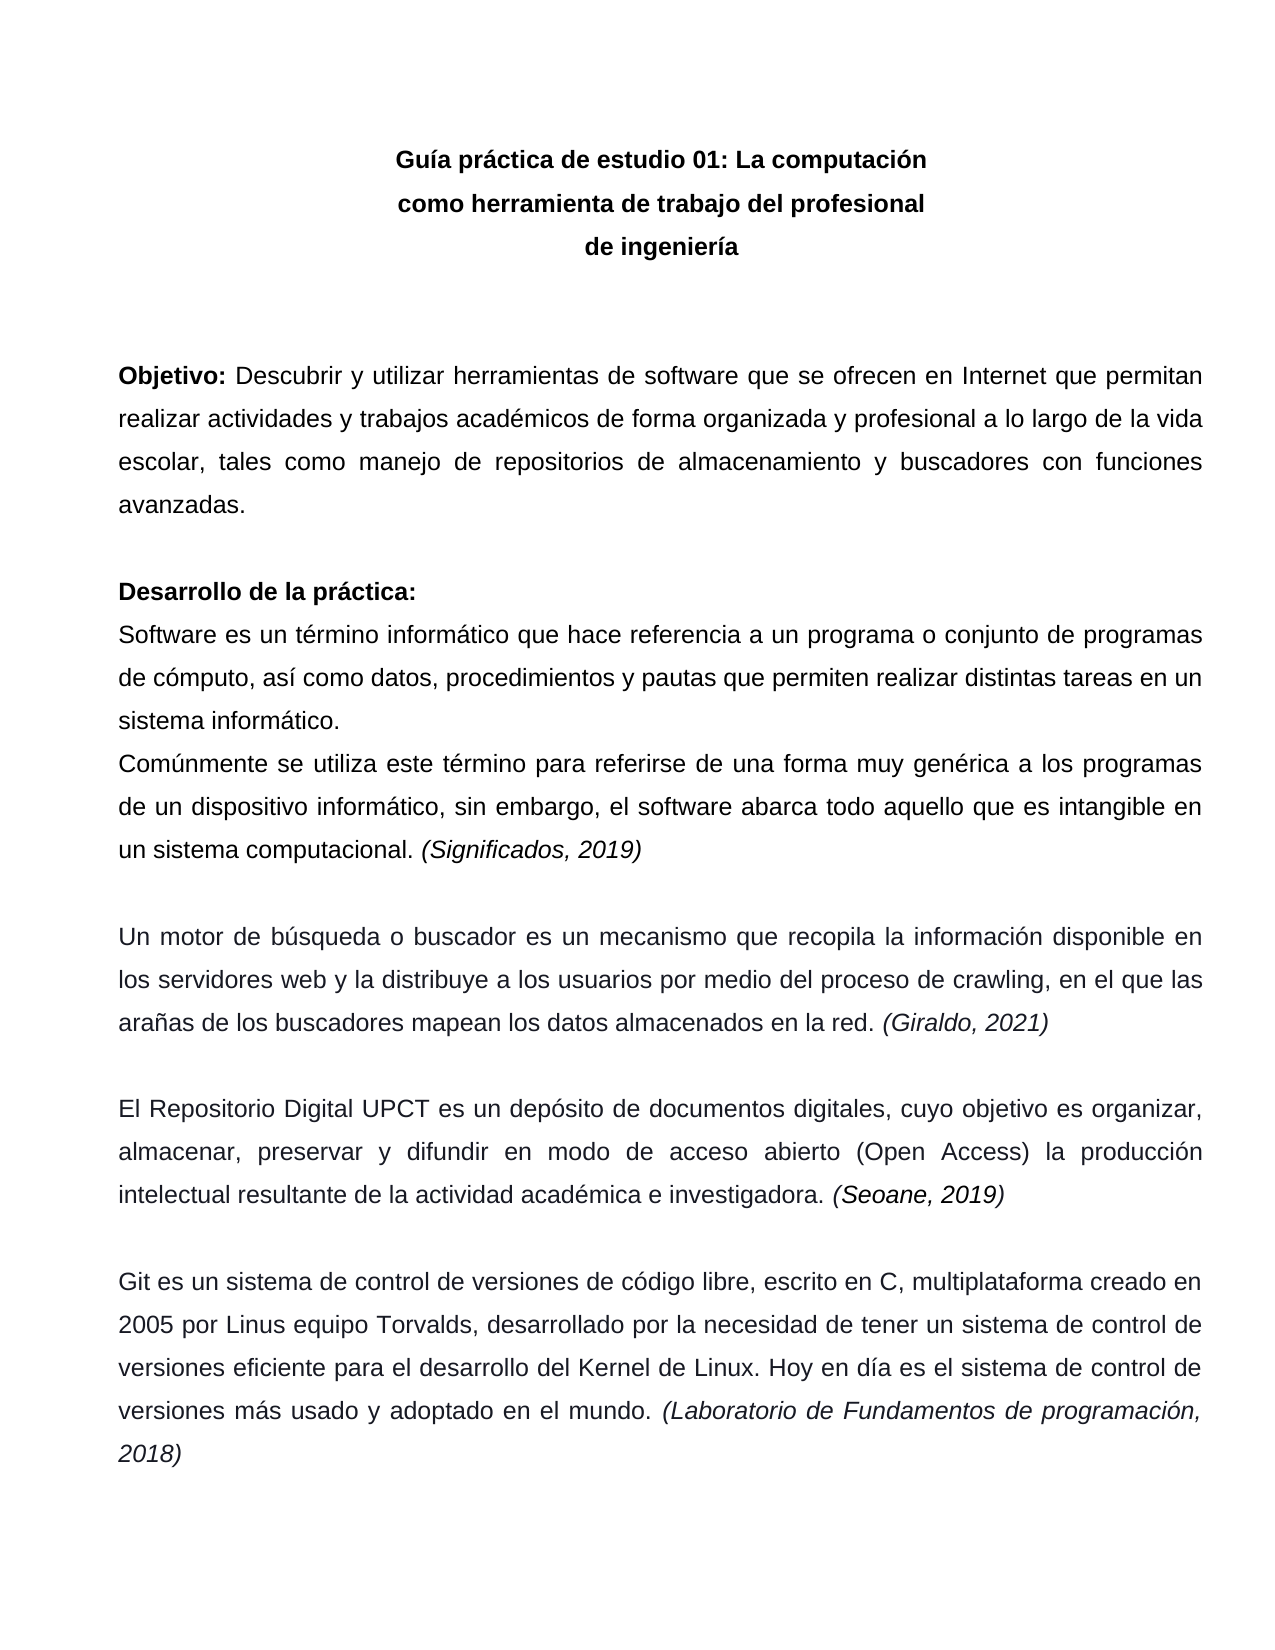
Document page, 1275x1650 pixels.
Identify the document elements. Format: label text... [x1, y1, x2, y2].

text Un motor de búsqueda o buscador es un mecanismo que recopila la información disponible en los servidores web y la distribuye a los usuarios por medio del proceso de crawling, en el que las arañas de los buscadores mapean los datos almacenados en la red. (Giraldo, 2021) [118, 922, 1205, 1037]
text Git es un sistema de control de versiones de código libre, escrito en C, multiplataforma creado en 2005 por Linus equipo Torvalds, desarrollado por la necesidad de tener un sistema de control de versiones eficiente para el desarrollo del Kernel de Linux. Hoy en día es el sistema de control de versiones más usado y adoptado en el mundo. (Laboratorio de Fundamentos de programación, 2018) [118, 1267, 1205, 1468]
text Desarrollo de la práctica: [118, 577, 1205, 605]
text de ingeniería [118, 232, 1205, 260]
text Objetivo: Descubrir y utilizar herramientas de software que se ofrecen en Internet que permitan realizar actividades y trabajos académicos de forma organizada y profesional a lo largo de la vida escolar, tales como manejo de repositorios de almacenamiento y buscadores con funciones avanzadas. [118, 361, 1205, 519]
text como herramienta de trabajo del profesional [118, 188, 1205, 217]
text El Repositorio Digital UPCT es un depósito de documentos digitales, cuyo objetivo es organizar, almacenar, preservar y difundir en modo de acceso abierto (Open Access) la producción intelectual resultante de la actividad académica e investigadora. (Seoane, 2019) [118, 1094, 1205, 1209]
text Software es un término informático que hace referencia a un programa o conjunto de programas de cómputo, así como datos, procedimientos y pautas que permiten realizar distintas tareas en un sistema informático. [118, 620, 1205, 735]
text Guía práctica de estudio 01: La computación [118, 145, 1205, 174]
text Comúnmente se utiliza este término para referirse de una forma muy genérica a los programas de un dispositivo informático, sin embargo, el software abarca todo aquello que es intangible en un sistema computacional. (Significados, 2019) [118, 749, 1205, 864]
